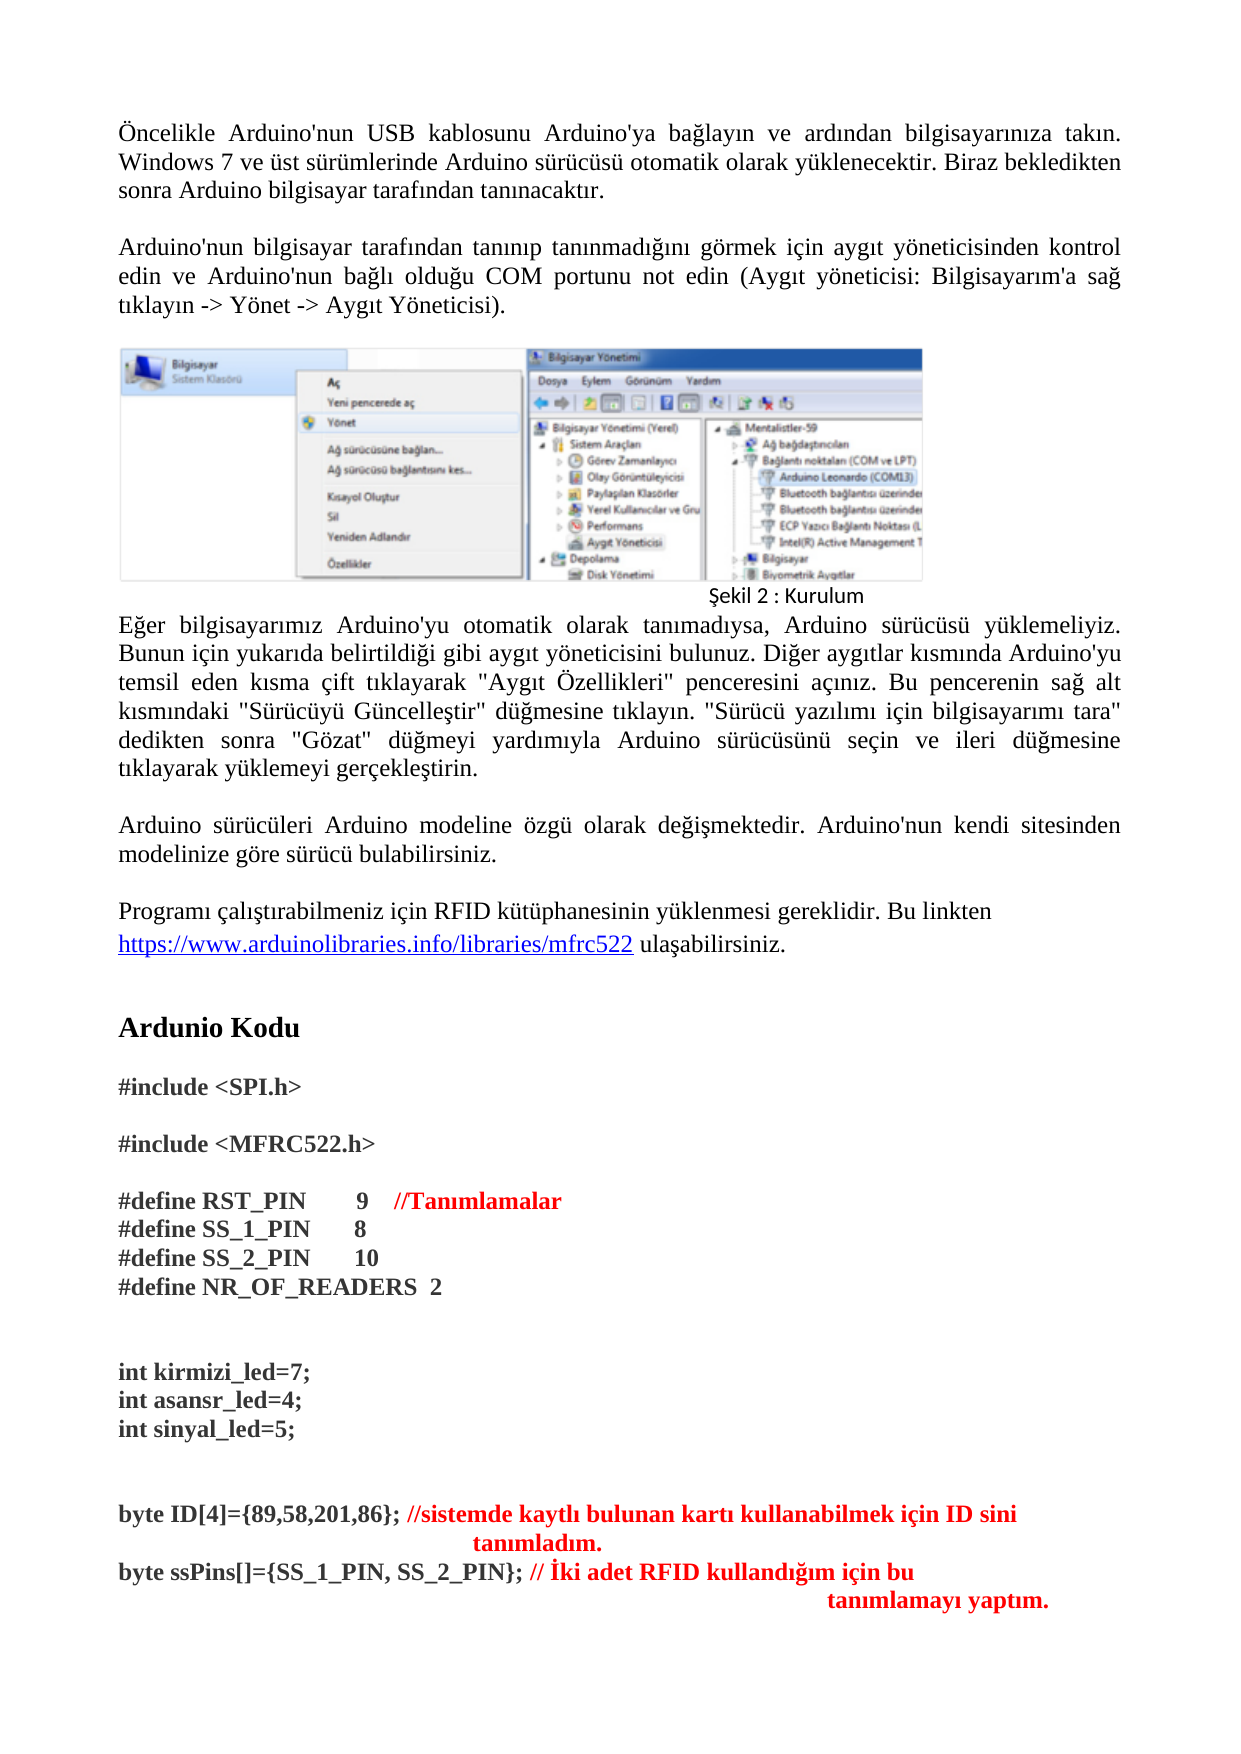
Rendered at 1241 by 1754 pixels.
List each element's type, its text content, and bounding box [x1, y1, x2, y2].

text #define RST_PIN 9 //Tanımlamalar [118, 1186, 1122, 1214]
text Programı çalıştırabilmeniz için RFID kütüphanesinin yüklenmesi gereklidir. Bu linkten https://www.arduinolibraries.info/libraries/mfrc522 ulaşabilirsiniz. [118, 896, 1122, 957]
text byte ssPins[]={SS_1_PIN, SS_2_PIN}; // İki adet RFID kullandığım için bu tanımlamayı yaptım. [118, 1557, 1122, 1614]
text #define SS_2_PIN 10 [118, 1243, 1122, 1272]
text Eğer bilgisayarımız Arduino'yu otomatik olarak tanımadıysa, Arduino sürücüsü yüklemeliyiz. Bunun için yukarıda belirtildiği gibi aygıt yöneticisini bulunuz. Diğer aygıtlar kısmında Arduino'yu temsil eden kısma çift tıklayarak "Aygıt Özellikleri" penceresini açınız. Bu pencerenin sağ alt kısmındaki "Sürücüyü Güncelleştir" düğmesine tıklayın. "Sürücü yazılımı için bilgisayarımı tara" dedikten sonra "Gözat" düğmeyi yardımıyla Arduino sürücüsünü seçin ve ileri düğmesine tıklayarak yüklemeyi gerçekleştirin. [118, 610, 1122, 782]
text #define SS_1_PIN 8 [118, 1214, 1122, 1243]
text Arduino'nun bilgisayar tarafından tanınıp tanınmadığını görmek için aygıt yöneticisinden kontrol edin ve Arduino'nun bağlı olduğu COM portunu not edin (Aygıt yöneticisi: Bilgisayarım'a sağ tıklayın -> Yönet -> Aygıt Yöneticisi). [118, 232, 1122, 319]
text byte ID[4]={89,58,201,86}; //sistemde kaytlı bulunan kartı kullanabilmek için ID sini tanımladım. [118, 1499, 1122, 1557]
text #include <SPI.h> [118, 1072, 1122, 1101]
text #include <MFRC522.h> [118, 1129, 1122, 1158]
text Arduino sürücüleri Arduino modeline özgü olarak değişmektedir. Arduino'nun kendi sitesinden modelinize göre sürücü bulabilirsiniz. [118, 810, 1122, 868]
text Ardunio Kodu [118, 1011, 1122, 1044]
text Öncelikle Arduino'nun USB kablosunu Arduino'ya bağlayın ve ardından bilgisayarınıza takın. Windows 7 ve üst sürümlerinde Arduino sürücüsü otomatik olarak yüklenecektir. Biraz bekledikten sonra Arduino bilgisayar tarafından tanınacaktır. [118, 118, 1122, 204]
text Şekil 2 : Kurulum [118, 582, 1122, 610]
text #define NR_OF_READERS 2 [118, 1272, 1122, 1301]
text int kirmizi_led=7; [118, 1357, 1122, 1386]
text int sinyal_led=5; [118, 1414, 1122, 1443]
text int asansr_led=4; [118, 1386, 1122, 1414]
